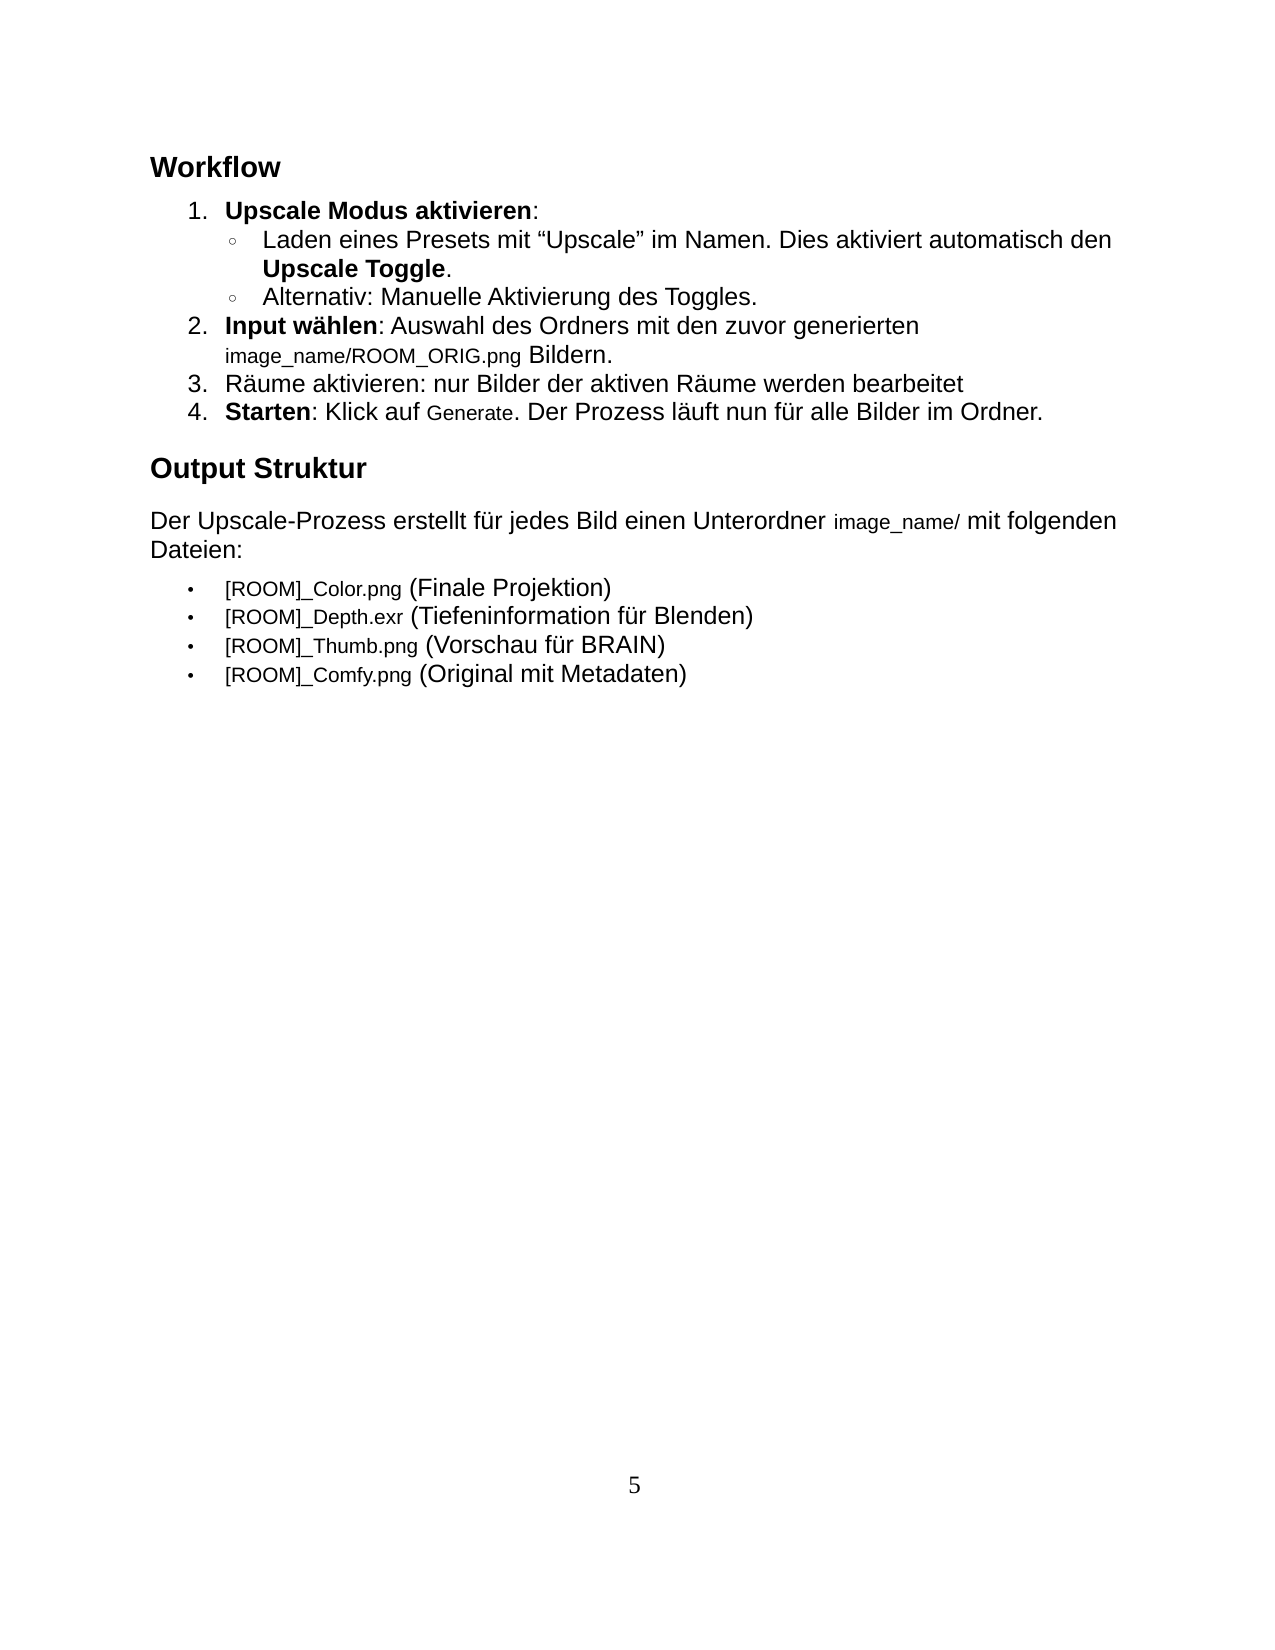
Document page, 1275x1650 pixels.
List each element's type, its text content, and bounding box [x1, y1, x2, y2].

list [ROOM]_Depth.exr (Tiefeninformation für Blenden) [187, 601, 1125, 630]
list Alternativ: Manuelle Aktivierung des Toggles. [225, 282, 1125, 311]
list Input wählen: Auswahl des Ordners mit den zuvor generierten image_name/ROOM_ORIG.png Bildern. [187, 311, 1125, 368]
list Räume aktivieren: nur Bilder der aktiven Räume werden bearbeitet [187, 368, 1125, 397]
list Starten: Klick auf Generate. Der Prozess läuft nun für alle Bilder im Ordner. [187, 397, 1125, 426]
list Upscale Modus aktivieren: [187, 196, 1125, 225]
subtitle Workflow [150, 150, 1125, 183]
list [ROOM]_Color.png (Finale Projektion) [187, 572, 1125, 601]
list [ROOM]_Thumb.png (Vorschau für BRAIN) [187, 630, 1125, 659]
subtitle Output Struktur [150, 451, 1125, 484]
list [ROOM]_Comfy.png (Original mit Metadaten) [187, 659, 1125, 687]
text Der Upscale-Prozess erstellt für jedes Bild einen Unterordner image_name/ mit folgenden Dateien: [150, 506, 1125, 563]
list Laden eines Presets mit “Upscale” im Namen. Dies aktiviert automatisch den Upscale Toggle. [225, 225, 1125, 282]
